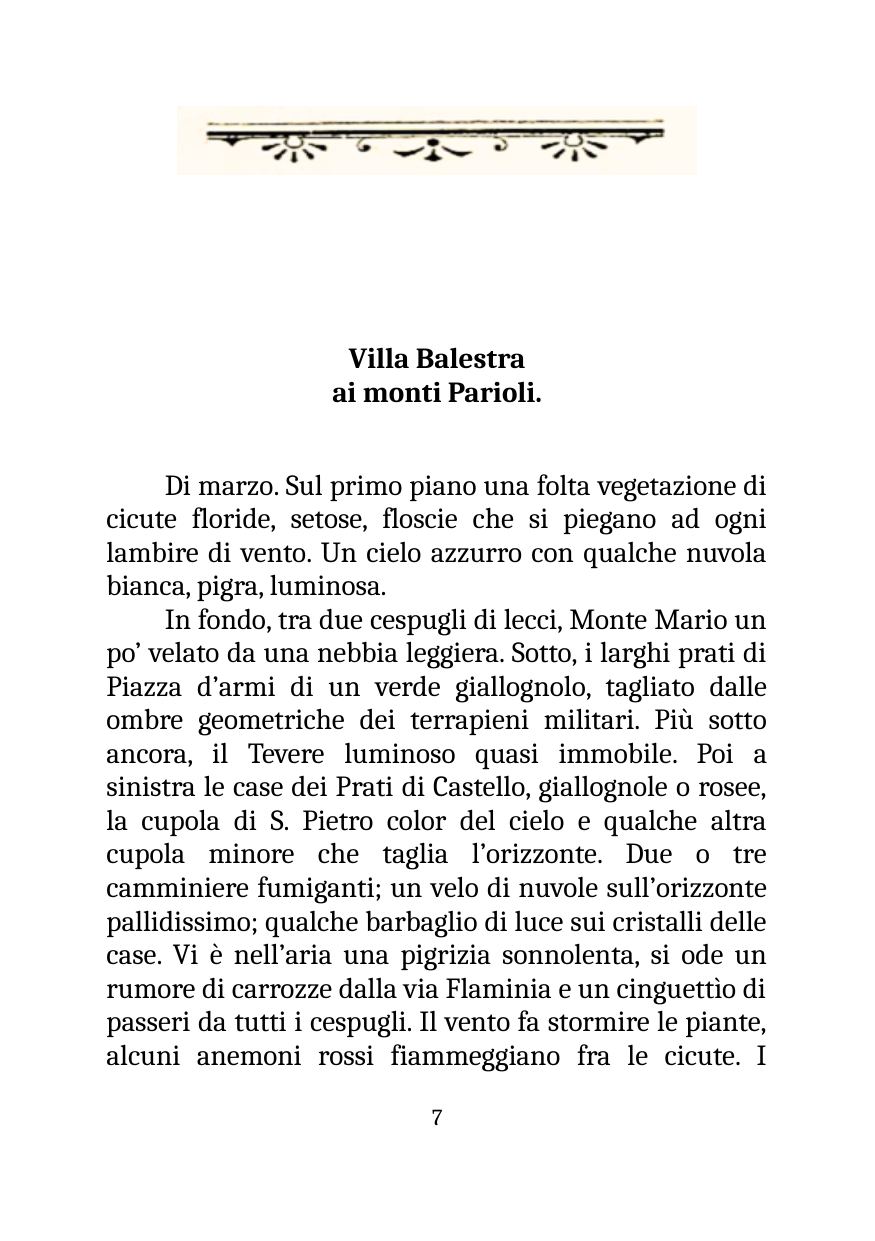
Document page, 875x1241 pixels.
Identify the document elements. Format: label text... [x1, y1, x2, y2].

subtitle Villa Balestra ai monti Parioli. [106, 342, 768, 409]
picture [177, 106, 697, 175]
text In fondo, tra due cespugli di lecci, Monte Mario un po’ velato da una nebbia leggiera. Sotto, i larghi prati di Piazza d’armi di un verde giallognolo, tagliato dalle ombre geometriche dei terrapieni militari. Più sotto ancora, il Tevere luminoso quasi immobile. Poi a sinistra le case dei Prati di Castello, giallognole o rosee, la cupola di S. Pietro color del cielo e qualche altra cupola minore che taglia l’orizzonte. Due o tre camminiere fumiganti; un velo di nuvole sull’orizzonte pallidissimo; qualche barbaglio di luce sui cristalli delle case. Vi è nell’aria una pigrizia sonnolenta, si ode un rumore di carrozze dalla via Flaminia e un cinguettìo di passeri da tutti i cespugli. Il vento fa stormire le piante, alcuni anemoni rossi fiammeggiano fra le cicute. I [106, 603, 768, 1072]
text Di marzo. Sul primo piano una folta vegetazione di cicute floride, setose, floscie che si piegano ad ogni lambire di vento. Un cielo azzurro con qualche nuvola bianca, pigra, luminosa. [106, 469, 768, 603]
